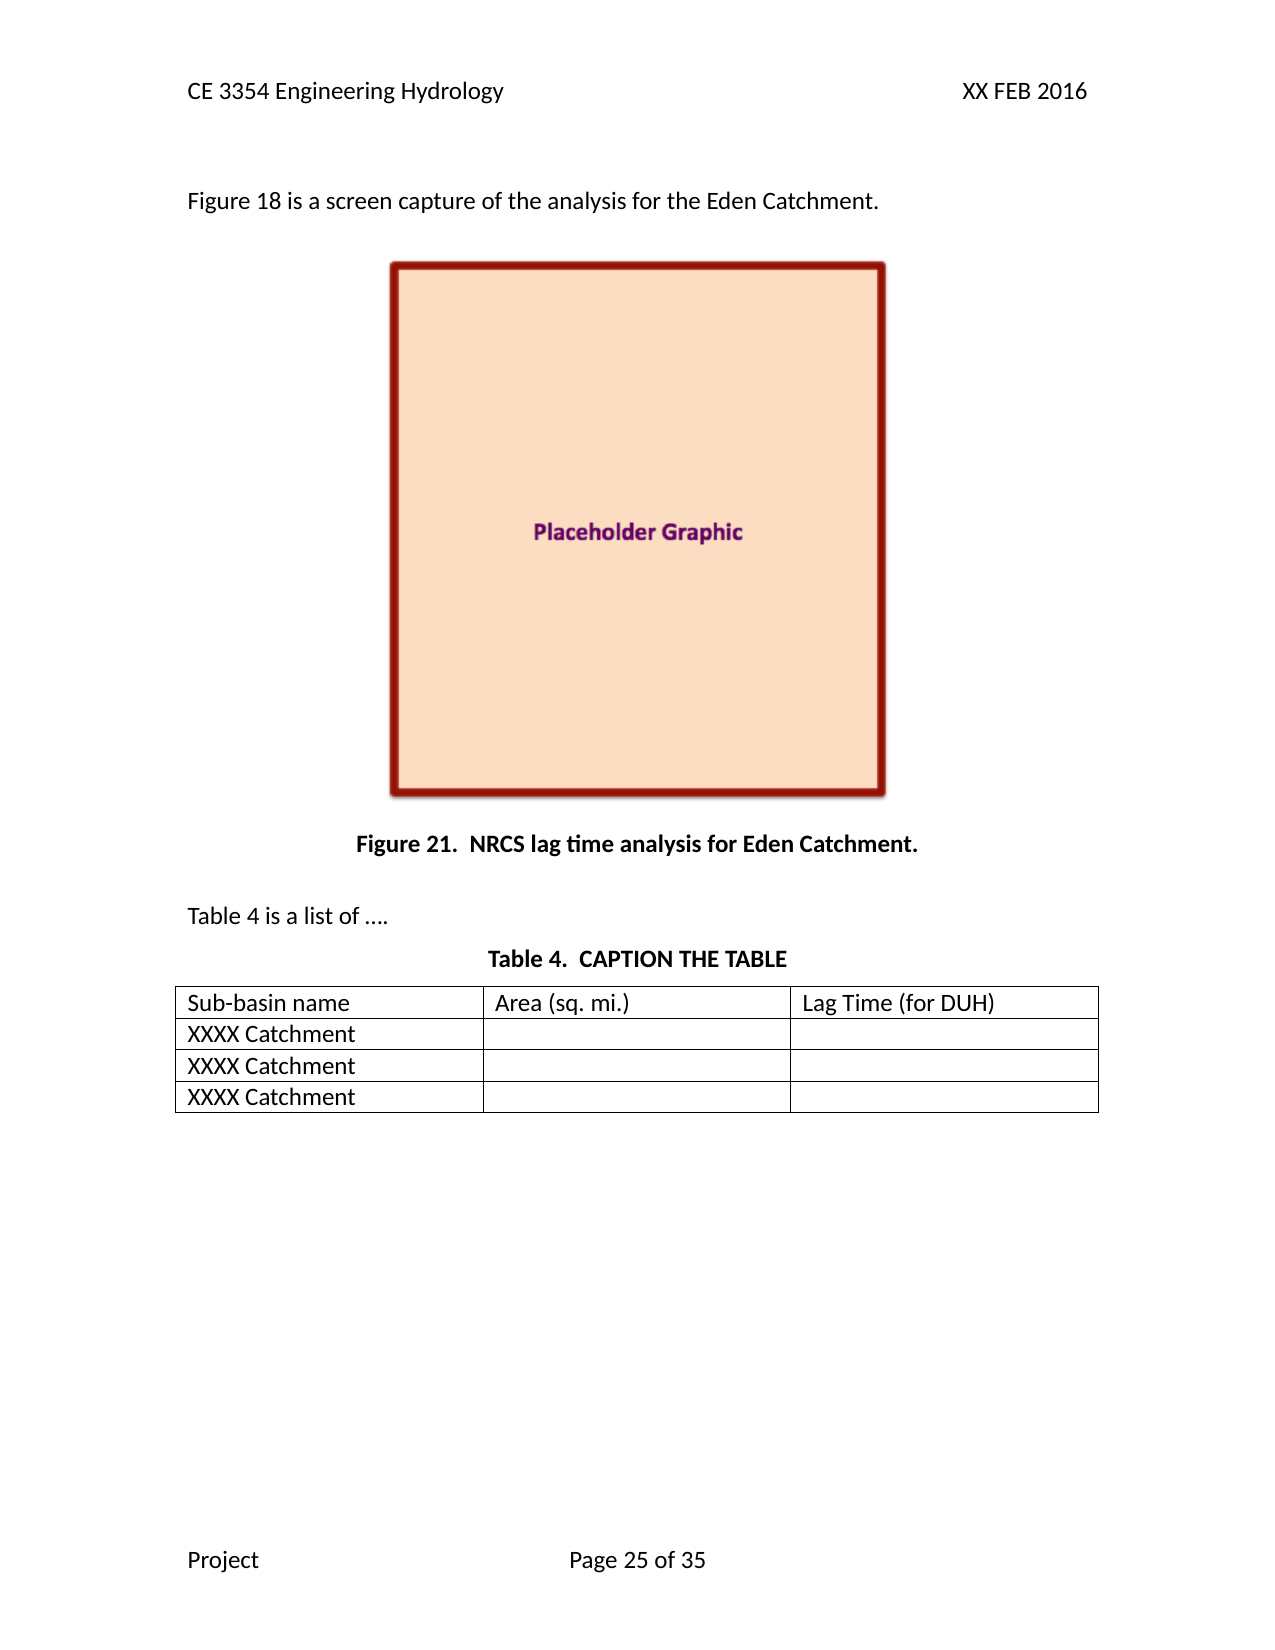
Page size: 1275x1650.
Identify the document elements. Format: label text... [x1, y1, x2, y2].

table_header Lag Time (for DUH) [791, 987, 1098, 1017]
text Table 4 is a list of …. [187, 900, 1087, 930]
table_cell [791, 1019, 1098, 1049]
table_cell [484, 1082, 790, 1112]
table_cell XXXX Catchment [176, 1050, 483, 1081]
table_header Area (sq. mi.) [484, 987, 790, 1017]
table_cell [484, 1019, 790, 1049]
table_cell XXXX Catchment [176, 1019, 483, 1049]
table_cell [791, 1082, 1098, 1112]
text Figure 21. NRCS lag time analysis for Eden Catchment. [187, 828, 1087, 858]
table_cell [484, 1050, 790, 1081]
picture [370, 215, 903, 814]
table_cell [791, 1050, 1098, 1081]
text Table 4. CAPTION THE TABLE [187, 943, 1087, 973]
table_header Sub-basin name [176, 987, 483, 1017]
table_cell XXXX Catchment [176, 1082, 483, 1112]
text Figure 18 is a screen capture of the analysis for the Eden Catchment. [187, 185, 1087, 216]
